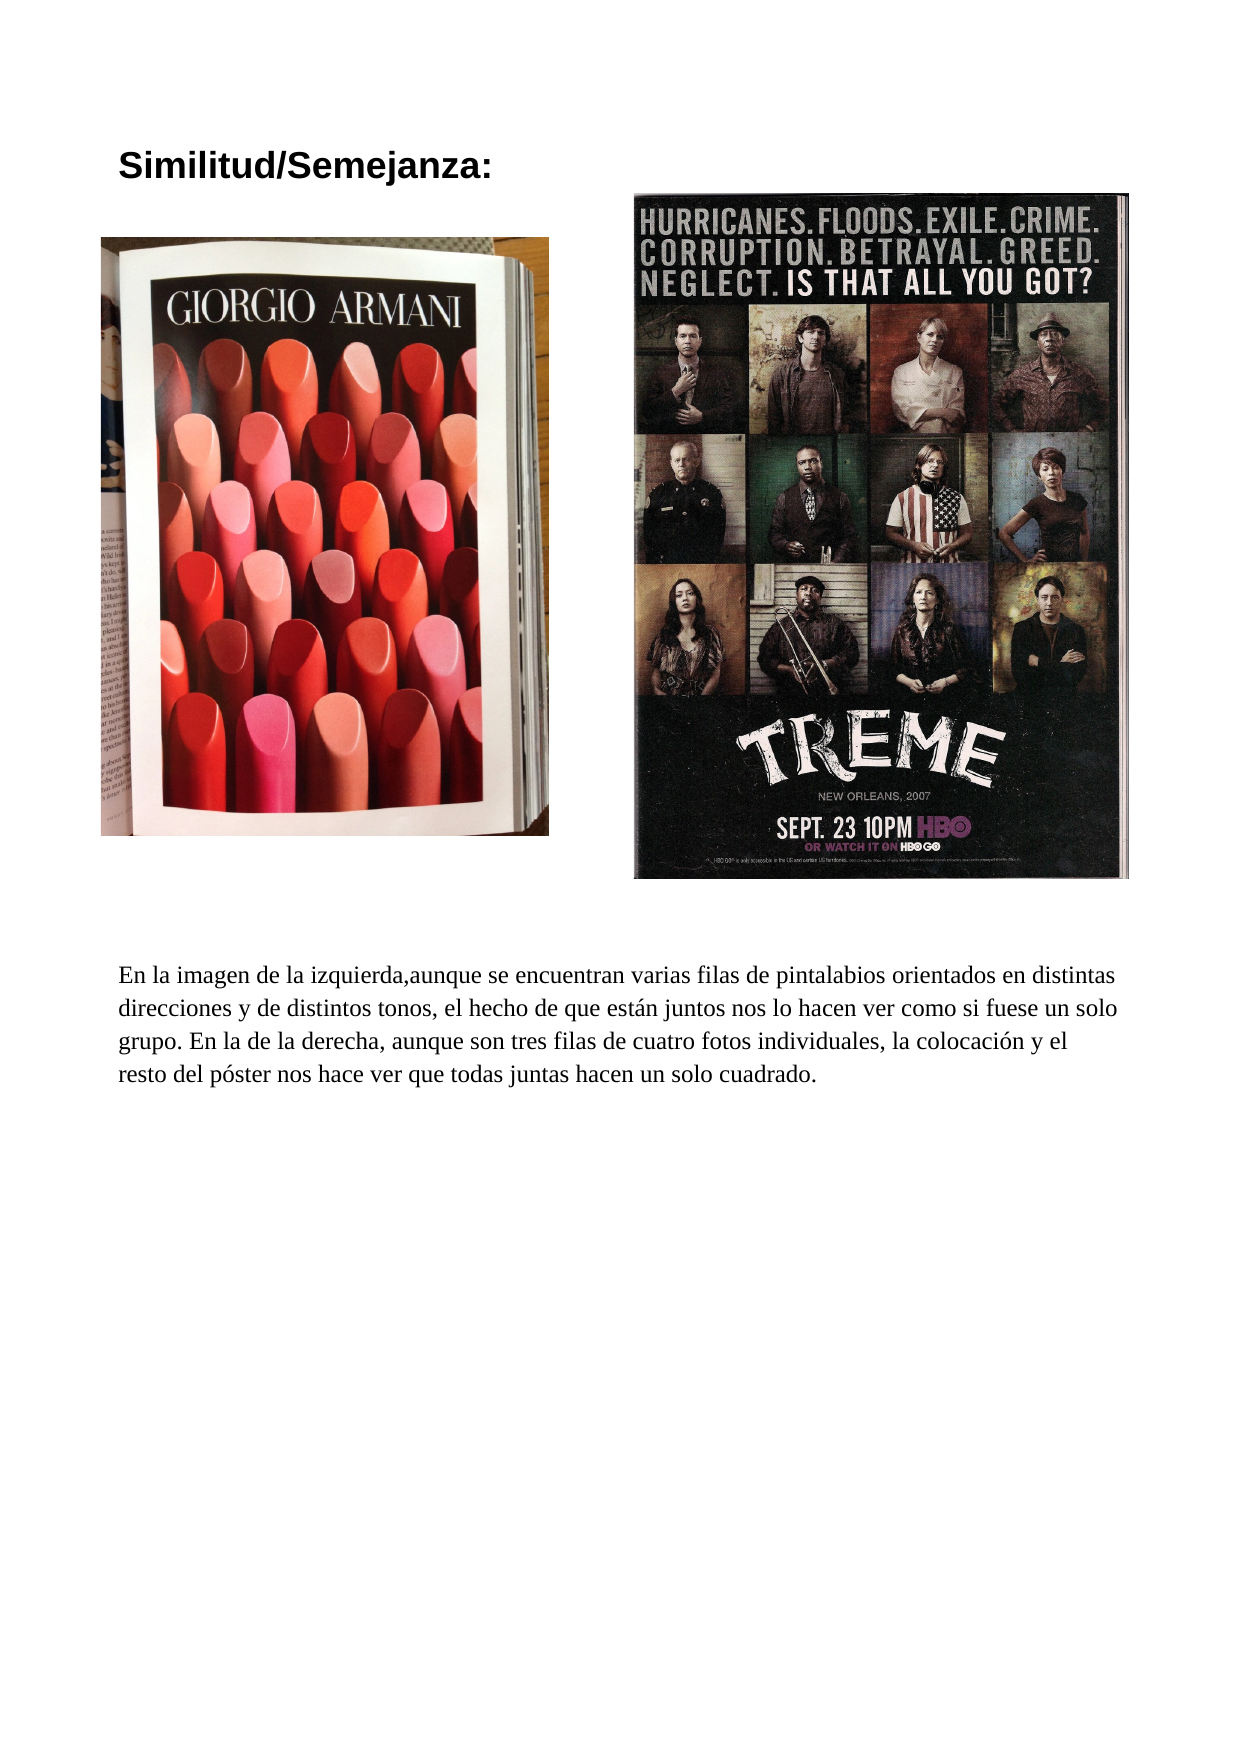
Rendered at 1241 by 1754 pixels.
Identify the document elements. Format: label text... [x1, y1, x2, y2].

picture [633, 193, 1129, 879]
picture [100, 237, 549, 836]
subtitle Similitud/Semejanza: [118, 143, 1122, 186]
text En la imagen de la izquierda,aunque se encuentran varias filas de pintalabios orientados en distintas direcciones y de distintos tonos, el hecho de que están juntos nos lo hacen ver como si fuese un solo grupo. En la de la derecha, aunque son tres filas de cuatro fotos individuales, la colocación y el resto del póster nos hace ver que todas juntas hacen un solo cuadrado. [118, 960, 1122, 1088]
